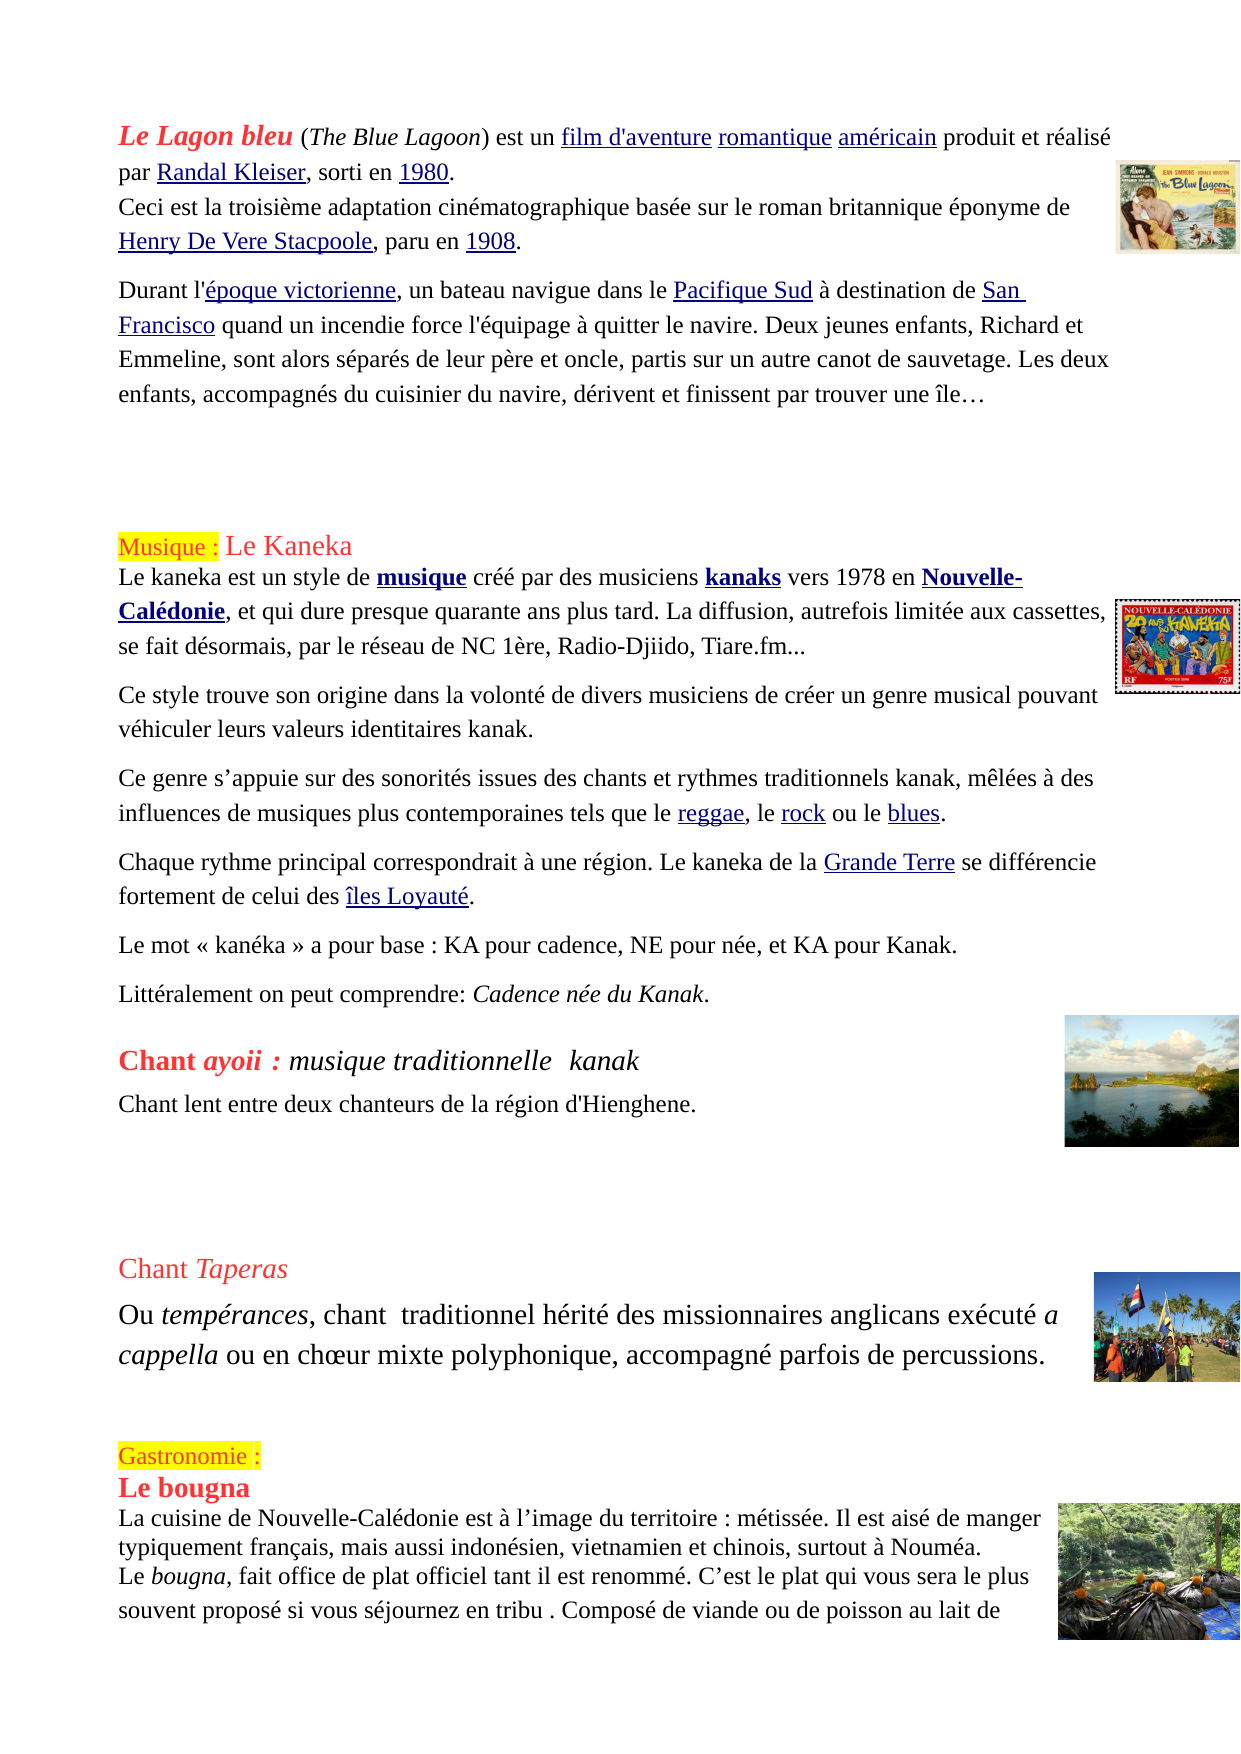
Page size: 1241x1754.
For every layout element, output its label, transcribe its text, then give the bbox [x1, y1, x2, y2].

picture [1064, 1015, 1239, 1147]
text Ce style trouve son origine dans la volonté de divers musiciens de créer un genre musical pouvant véhiculer leurs valeurs identitaires kanak. [118, 680, 1122, 743]
picture [1115, 599, 1241, 694]
text Chaque rythme principal correspondrait à une région. Le kaneka de la Grande Terre se différencie fortement de celui des îles Loyauté. [118, 847, 1122, 910]
picture [1115, 160, 1241, 254]
text Ou tempérances, chant traditionnel hérité des missionnaires anglicans exécuté a cappella ou en chœur mixte polyphonique, accompagné parfois de percussions. [118, 1297, 1093, 1371]
text Gastronomie : [118, 1441, 1122, 1470]
picture [1093, 1272, 1241, 1382]
text Le mot « kanéka » a pour base : KA pour cadence, NE pour née, et KA pour Kanak. [118, 931, 1122, 959]
text La cuisine de Nouvelle-Calédonie est à l’image du territoire : métissée. Il est aisé de manger typiquement français, mais aussi indonésien, vietnamien et chinois, surtout à Nouméa. [118, 1503, 1058, 1561]
subtitle Chant Taperas [118, 1251, 1122, 1284]
text Chant lent entre deux chanteurs de la région d'Hienghene. [118, 1089, 1064, 1118]
text Le bougna [118, 1470, 1122, 1503]
text Ceci est la troisième adaptation cinématographique basée sur le roman britannique éponyme de Henry De Vere Stacpoole, paru en 1908. [118, 192, 1122, 255]
picture [1058, 1503, 1240, 1640]
text Le kaneka est un style de musique créé par des musiciens kanaks vers 1978 en Nouvelle-Calédonie, et qui dure presque quarante ans plus tard. La diffusion, autrefois limitée aux cassettes, se fait désormais, par le réseau de NC 1ère, Radio-Djiido, Tiare.fm... [118, 562, 1122, 659]
text Durant l'époque victorienne, un bateau navigue dans le Pacifique Sud à destination de San Francisco quand un incendie force l'équipage à quitter le navire. Deux jeunes enfants, Richard et Emmeline, sont alors séparés de leur père et oncle, partis sur un autre canot de sauvetage. Les deux enfants, accompagnés du cuisinier du navire, dérivent et finissent par trouver une île… [118, 275, 1122, 408]
subtitle Chant ayoii : musique traditionnelle kanak [118, 1043, 1064, 1077]
text Le bougna, fait office de plat officiel tant il est renommé. C’est le plat qui vous sera le plus souvent proposé si vous séjournez en tribu . Composé de viande ou de poisson au lait de [118, 1561, 1058, 1624]
text Le Lagon bleu (The Blue Lagoon) est un film d'aventure romantique américain produit et réalisé par Randal Kleiser, sorti en 1980. [118, 118, 1122, 186]
text Littéralement on peut comprendre: Cadence née du Kanak. [118, 979, 1122, 1008]
text Musique : Le Kaneka [118, 528, 1122, 562]
text Ce genre s’appuie sur des sonorités issues des chants et rythmes traditionnels kanak, mêlées à des influences de musiques plus contemporaines tels que le reggae, le rock ou le blues. [118, 763, 1122, 827]
